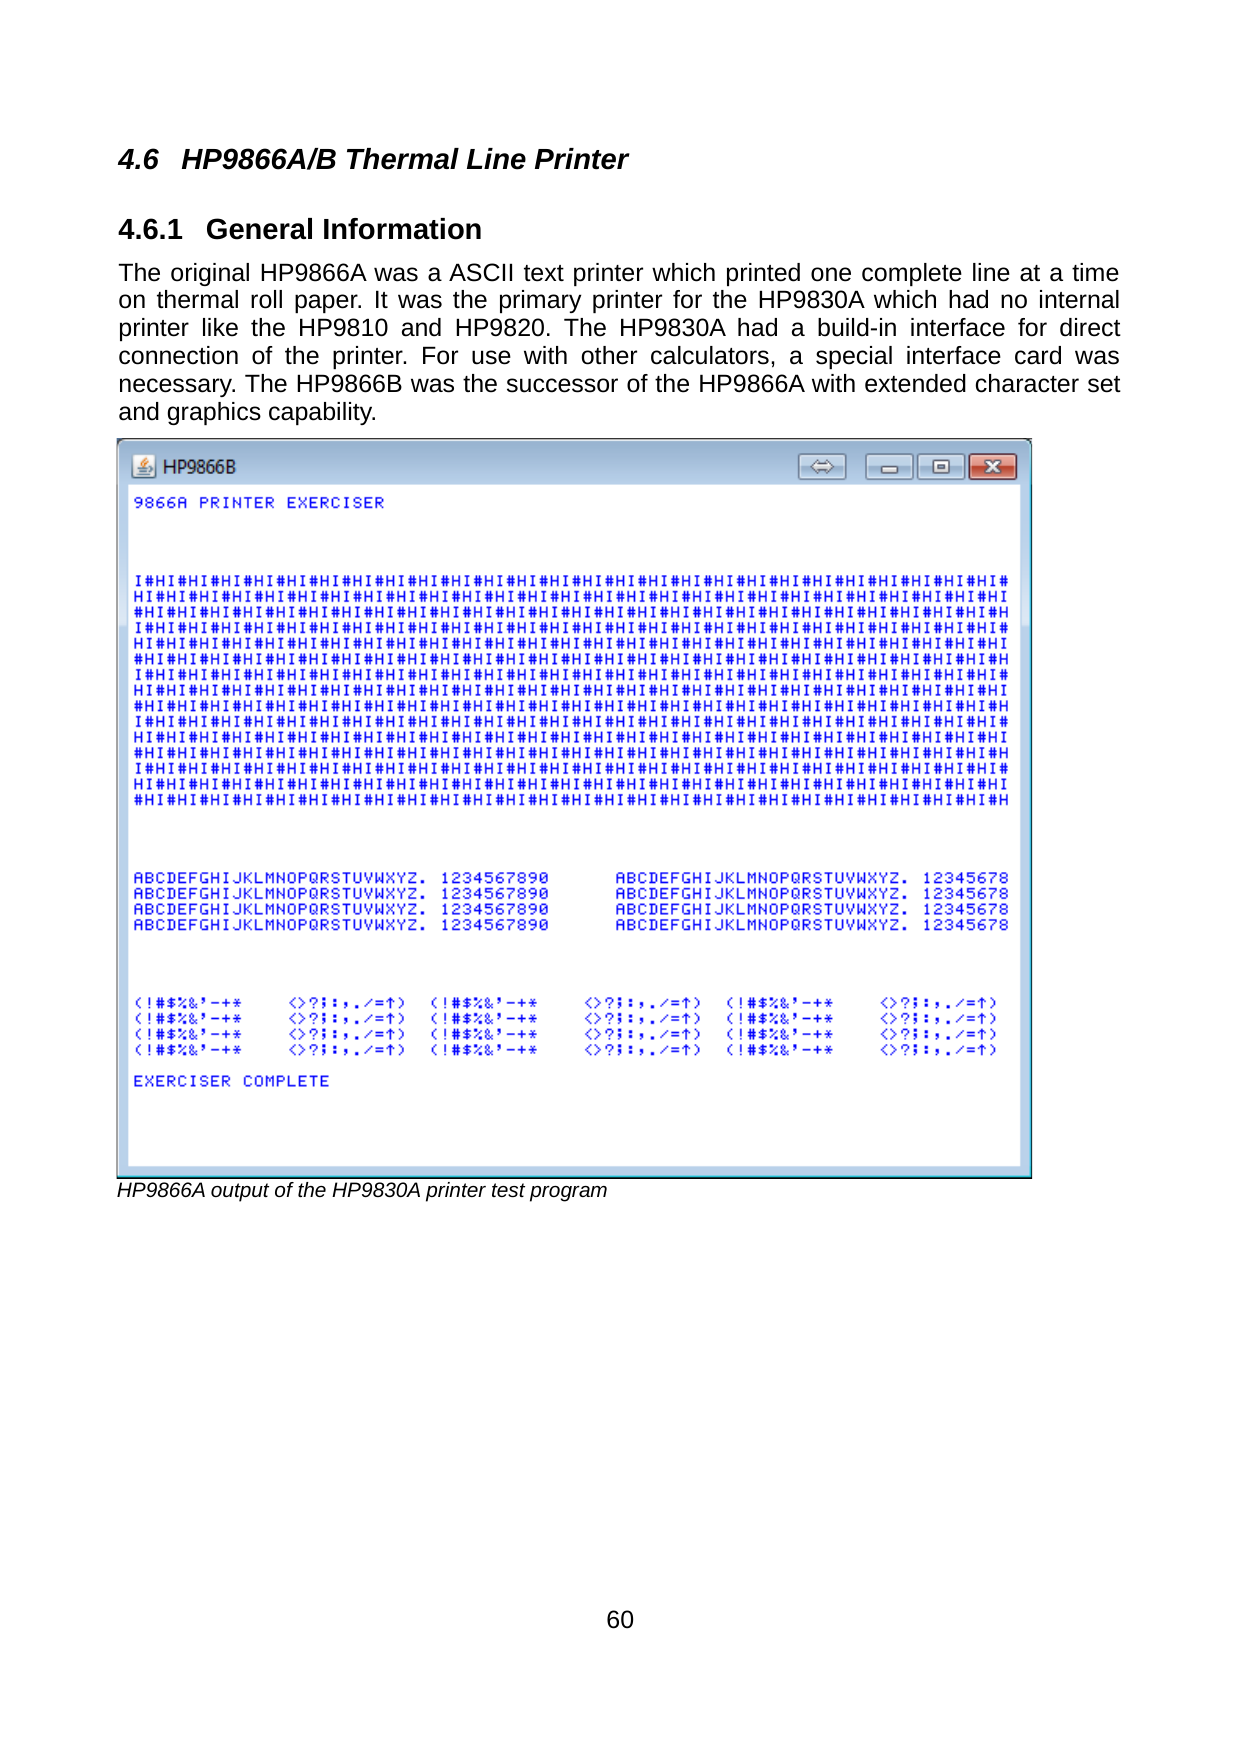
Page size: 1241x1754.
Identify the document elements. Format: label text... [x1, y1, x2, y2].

text HP9866A output of the HP9830A printer test program [117, 1179, 1032, 1202]
text The original HP9866A was a ASCII text printer which printed one complete line at a time on thermal roll paper. It was the primary printer for the HP9830A which had no internal printer like the HP9810 and HP9820. The HP9830A had a build-in interface for direct connection of the printer. For use with other calculators, a special interface card was necessary. The HP9866B was the successor of the HP9866A with extended character set and graphics capability. [118, 258, 1122, 426]
subtitle HP9866A/B Thermal Line Printer [118, 143, 1122, 176]
subtitle General Information [118, 213, 1122, 246]
picture [116, 438, 1033, 1179]
